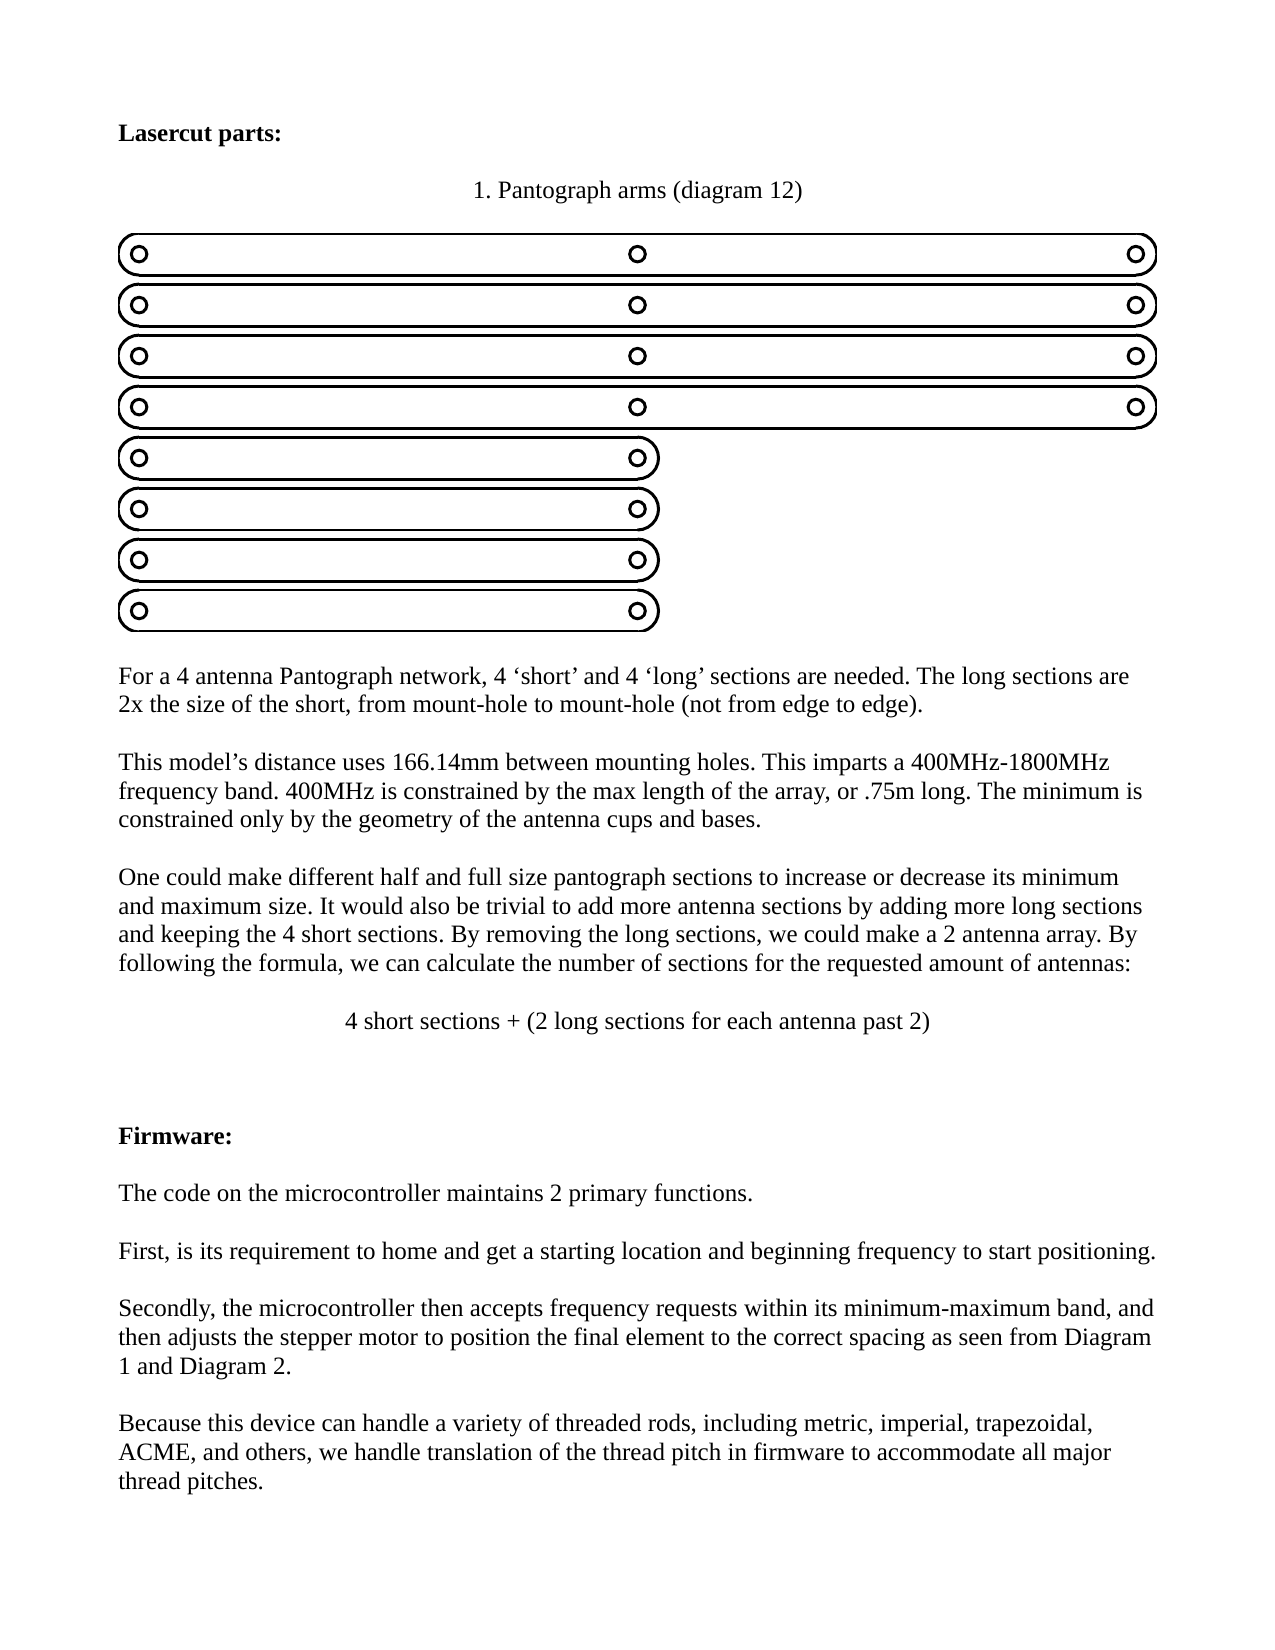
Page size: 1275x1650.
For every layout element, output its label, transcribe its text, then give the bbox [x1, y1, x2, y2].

text The code on the microcontroller maintains 2 primary functions. [118, 1178, 1157, 1207]
text Secondly, the microcontroller then accepts frequency requests within its minimum-maximum band, and then adjusts the stepper motor to position the final element to the correct spacing as seen from Diagram 1 and Diagram 2. [118, 1293, 1157, 1379]
text Firmware: [118, 1121, 1157, 1149]
text This model’s distance uses 166.14mm between mounting holes. This imparts a 400MHz-1800MHz frequency band. 400MHz is constrained by the max length of the array, or .75m long. The minimum is constrained only by the geometry of the antenna cups and bases. [118, 747, 1157, 833]
text 4 short sections + (2 long sections for each antenna past 2) [118, 1006, 1157, 1034]
text One could make different half and full size pantograph sections to increase or decrease its minimum and maximum size. It would also be trivial to add more antenna sections by adding more long sections and keeping the 4 short sections. By removing the long sections, we could make a 2 antenna array. By following the formula, we can calculate the number of sections for the requested amount of antennas: [118, 862, 1157, 977]
text 1. Pantograph arms (diagram 12) [118, 176, 1157, 204]
text Lasercut parts: [118, 118, 1157, 147]
text First, is its requirement to home and get a starting location and beginning frequency to start positioning. [118, 1236, 1157, 1264]
text Because this device can handle a variety of threaded rods, including metric, imperial, trapezoidal, ACME, and others, we handle translation of the thread pitch in firmware to accommodate all major thread pitches. [118, 1408, 1157, 1494]
text For a 4 antenna Pantograph network, 4 ‘short’ and 4 ‘long’ sections are needed. The long sections are 2x the size of the short, from mount-hole to mount-hole (not from edge to edge). [118, 661, 1157, 718]
